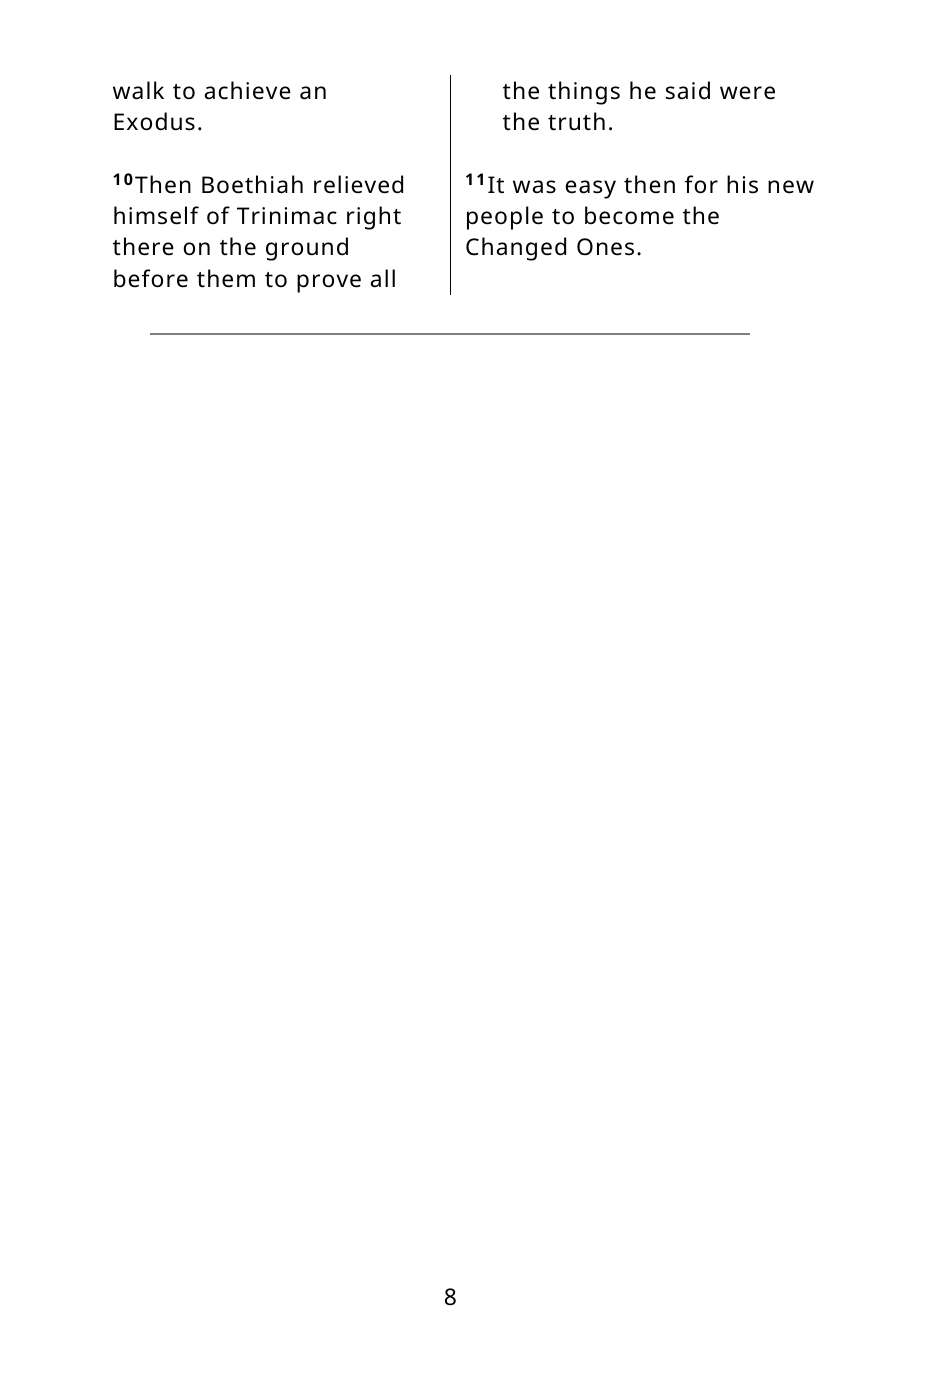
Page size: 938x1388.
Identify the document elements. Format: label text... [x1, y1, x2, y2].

text 10Then Boethiah relieved himself of Trinimac right there on the ground before them to prove all [112, 169, 416, 294]
text walk to achieve an Exodus. [112, 75, 416, 137]
text the things he said were the truth. [502, 75, 806, 137]
text 11It was easy then for his new people to become the Changed Ones. [465, 169, 825, 262]
